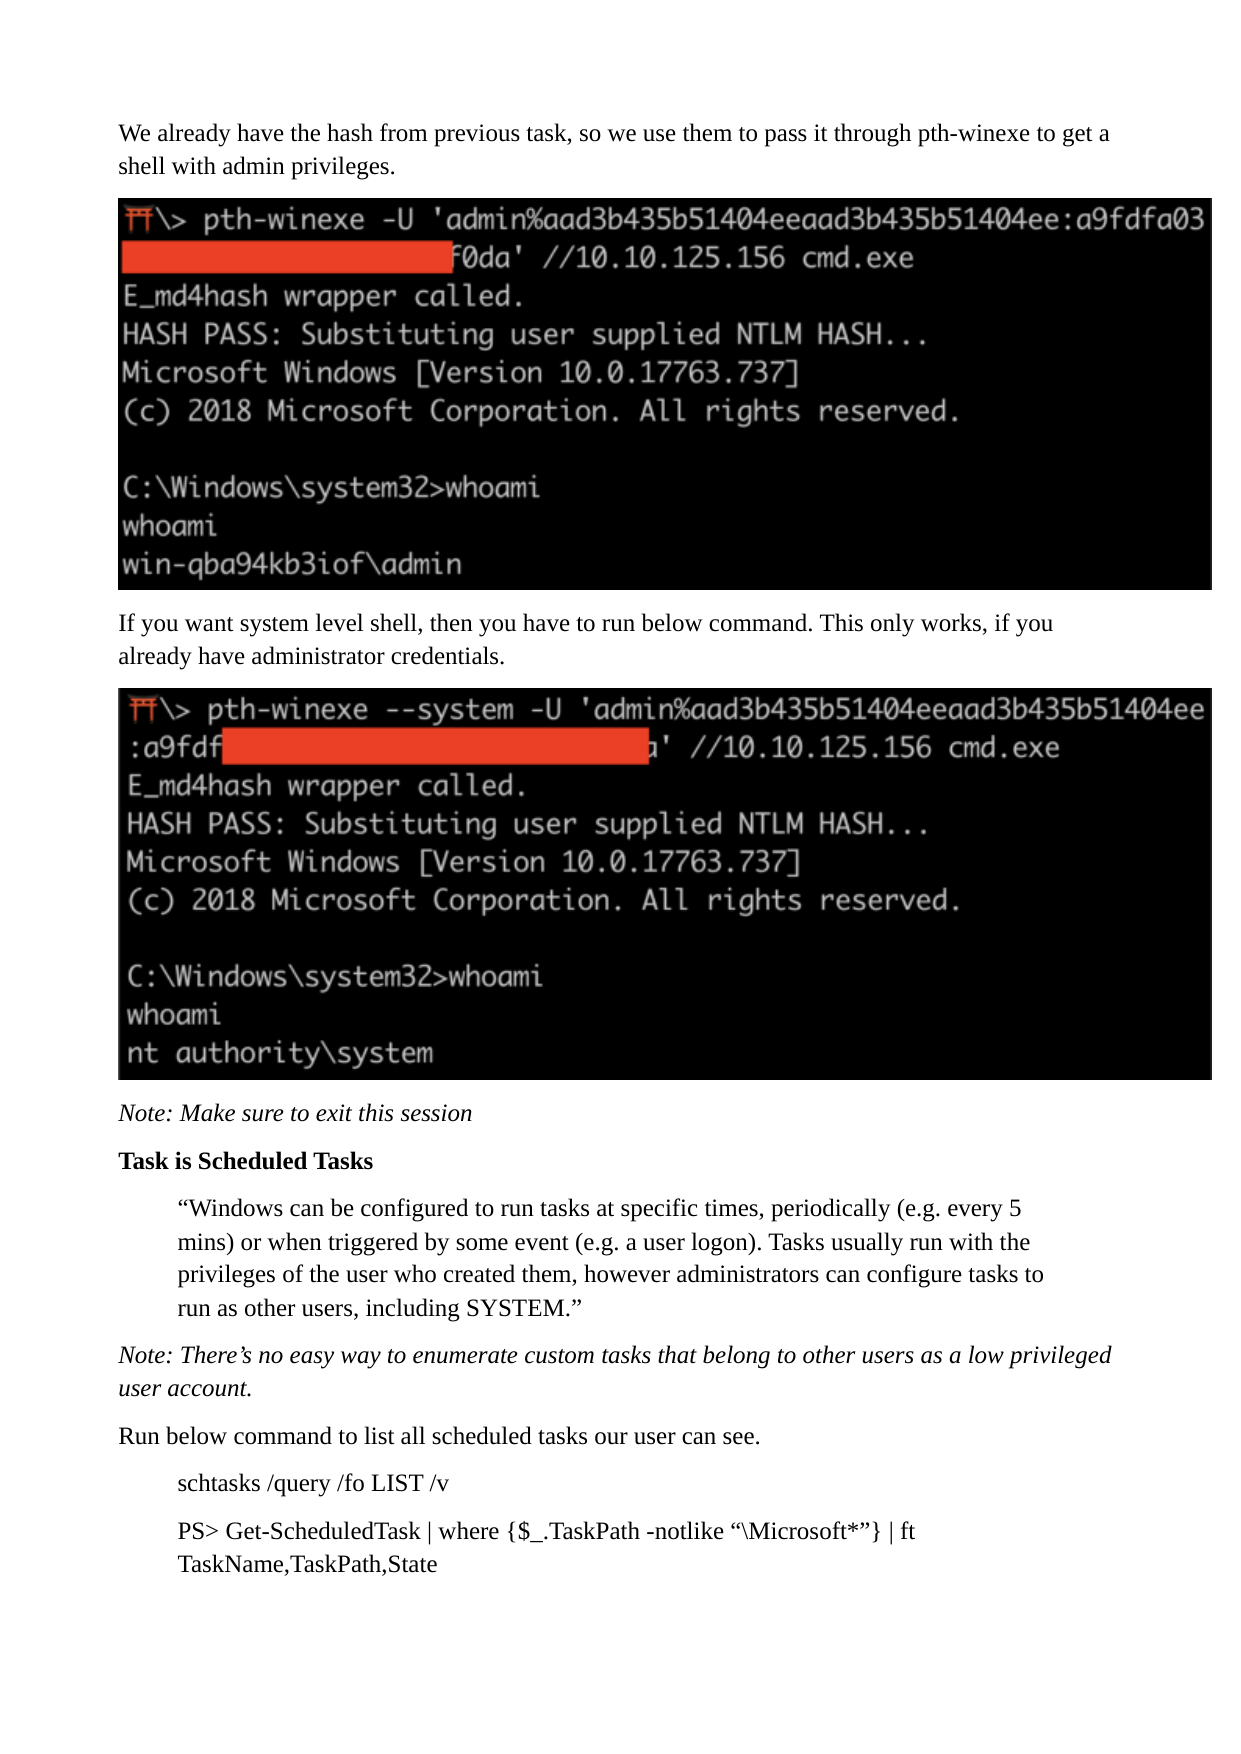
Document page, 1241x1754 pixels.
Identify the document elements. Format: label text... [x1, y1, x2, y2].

text schtasks /query /fo LIST /v [177, 1468, 1063, 1497]
text Note: There’s no easy way to enumerate custom tasks that belong to other users as a low privileged user account. [118, 1340, 1122, 1402]
text PS> Get-ScheduledTask | where {$_.TaskPath -notlike “\Microsoft*”} | ft TaskName,TaskPath,State [177, 1516, 1063, 1578]
picture [118, 198, 1212, 590]
picture [118, 688, 1212, 1080]
text Note: Make sure to exit this session [118, 1098, 1122, 1127]
text “Windows can be configured to run tasks at specific times, periodically (e.g. every 5 mins) or when triggered by some event (e.g. a user logon). Tasks usually run with the privileges of the user who created them, however administrators can configure tasks to run as other users, including SYSTEM.” [177, 1193, 1063, 1321]
text Run below command to list all scheduled tasks our user can see. [118, 1421, 1122, 1449]
text Task is Scheduled Tasks [118, 1146, 1122, 1175]
text If you want system level shell, then you have to run below command. This only works, if you already have administrator credentials. [118, 608, 1122, 670]
text We already have the hash from previous task, so we use them to pass it through pth-winexe to get a shell with admin privileges. [118, 118, 1122, 180]
